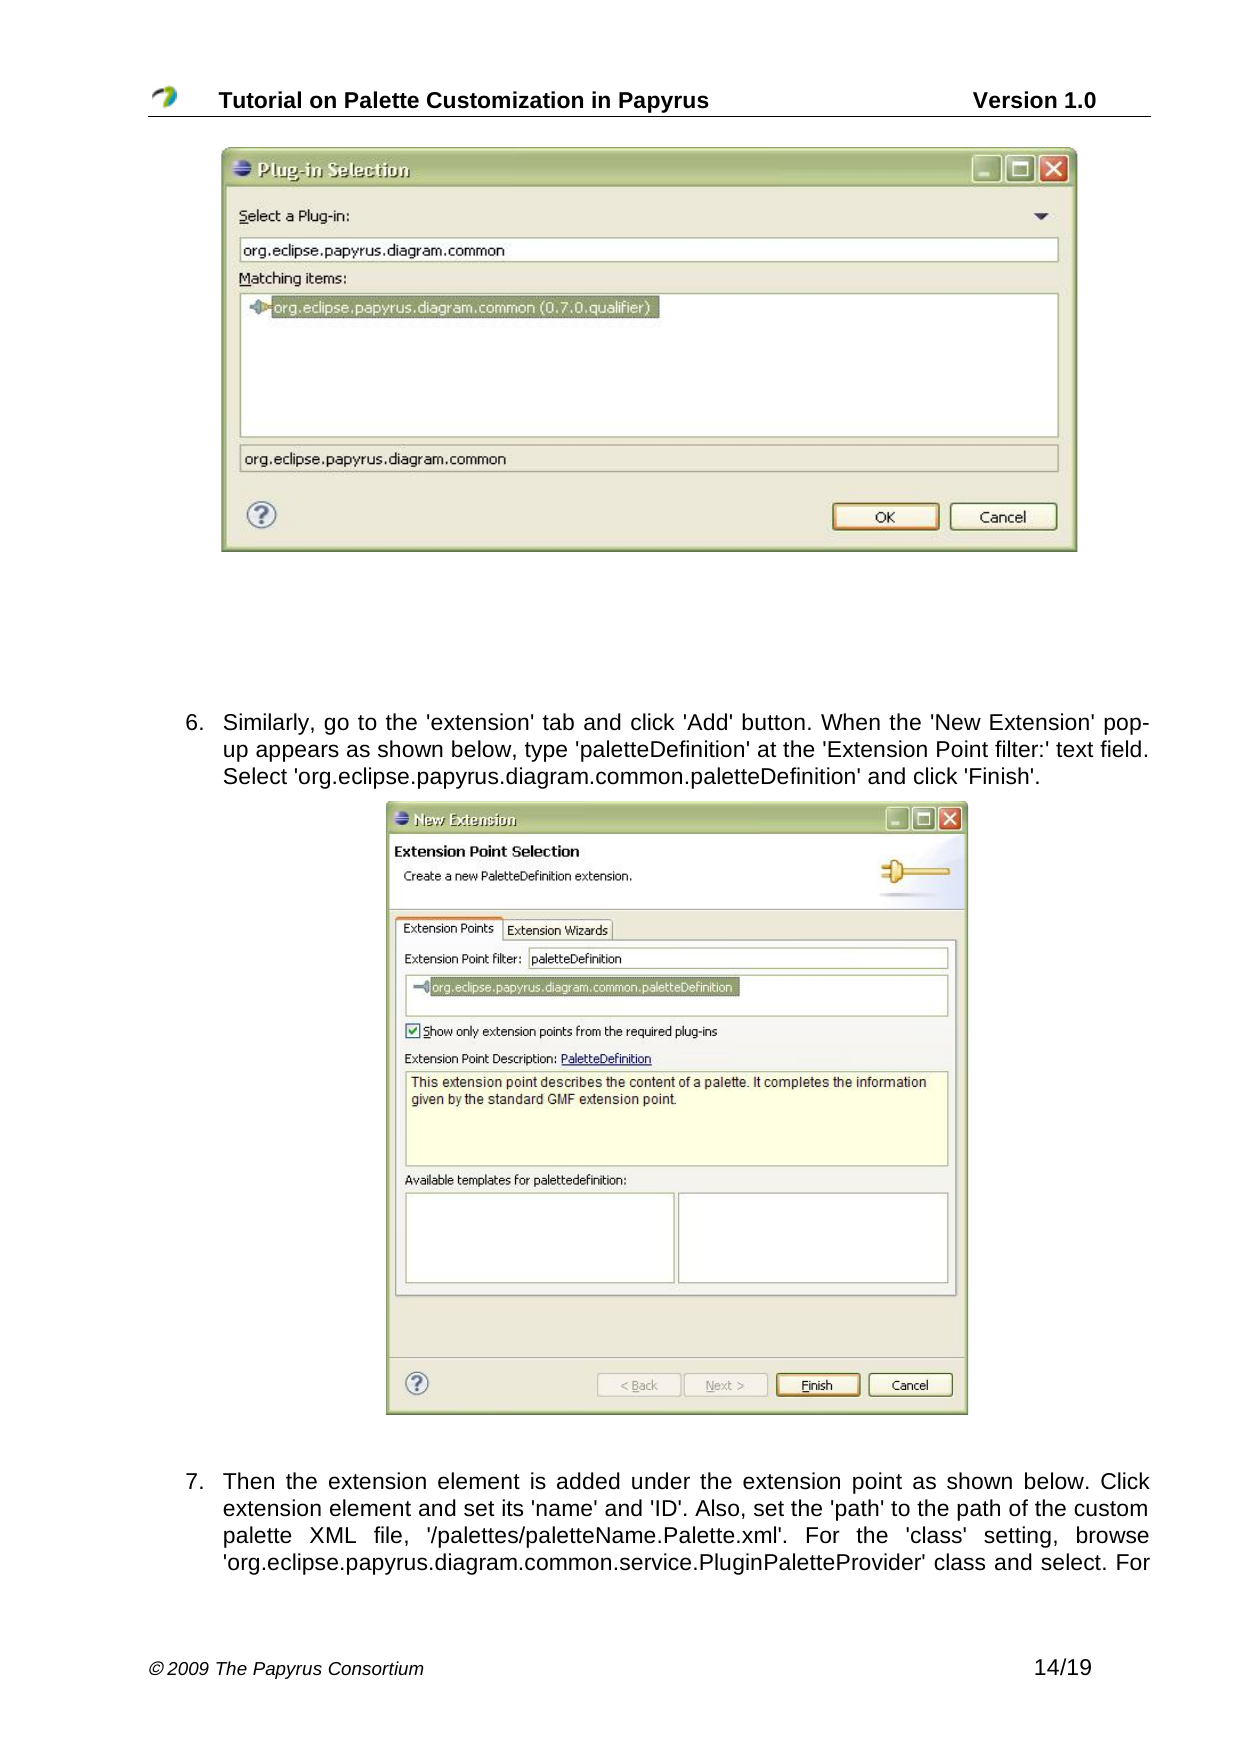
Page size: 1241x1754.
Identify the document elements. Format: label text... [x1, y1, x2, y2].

list Similarly, go to the 'extension' tab and click 'Add' button. When the 'New Extension' pop-up appears as shown below, type 'paletteDefinition' at the 'Extension Point filter:' text field. Select 'org.eclipse.papyrus.diagram.common.paletteDefinition' and click 'Finish'. [185, 708, 1151, 789]
list Then the extension element is added under the extension point as shown below. Click extension element and set its 'name' and 'ID'. Also, set the 'path' to the path of the custom palette XML file, '/palettes/paletteName.Palette.xml'. For the 'class' setting, browse 'org.eclipse.papyrus.diagram.common.service.PluginPaletteProvider' class and select. For [185, 1467, 1151, 1575]
picture [221, 147, 1078, 552]
picture [386, 801, 969, 1415]
picture [152, 84, 177, 110]
